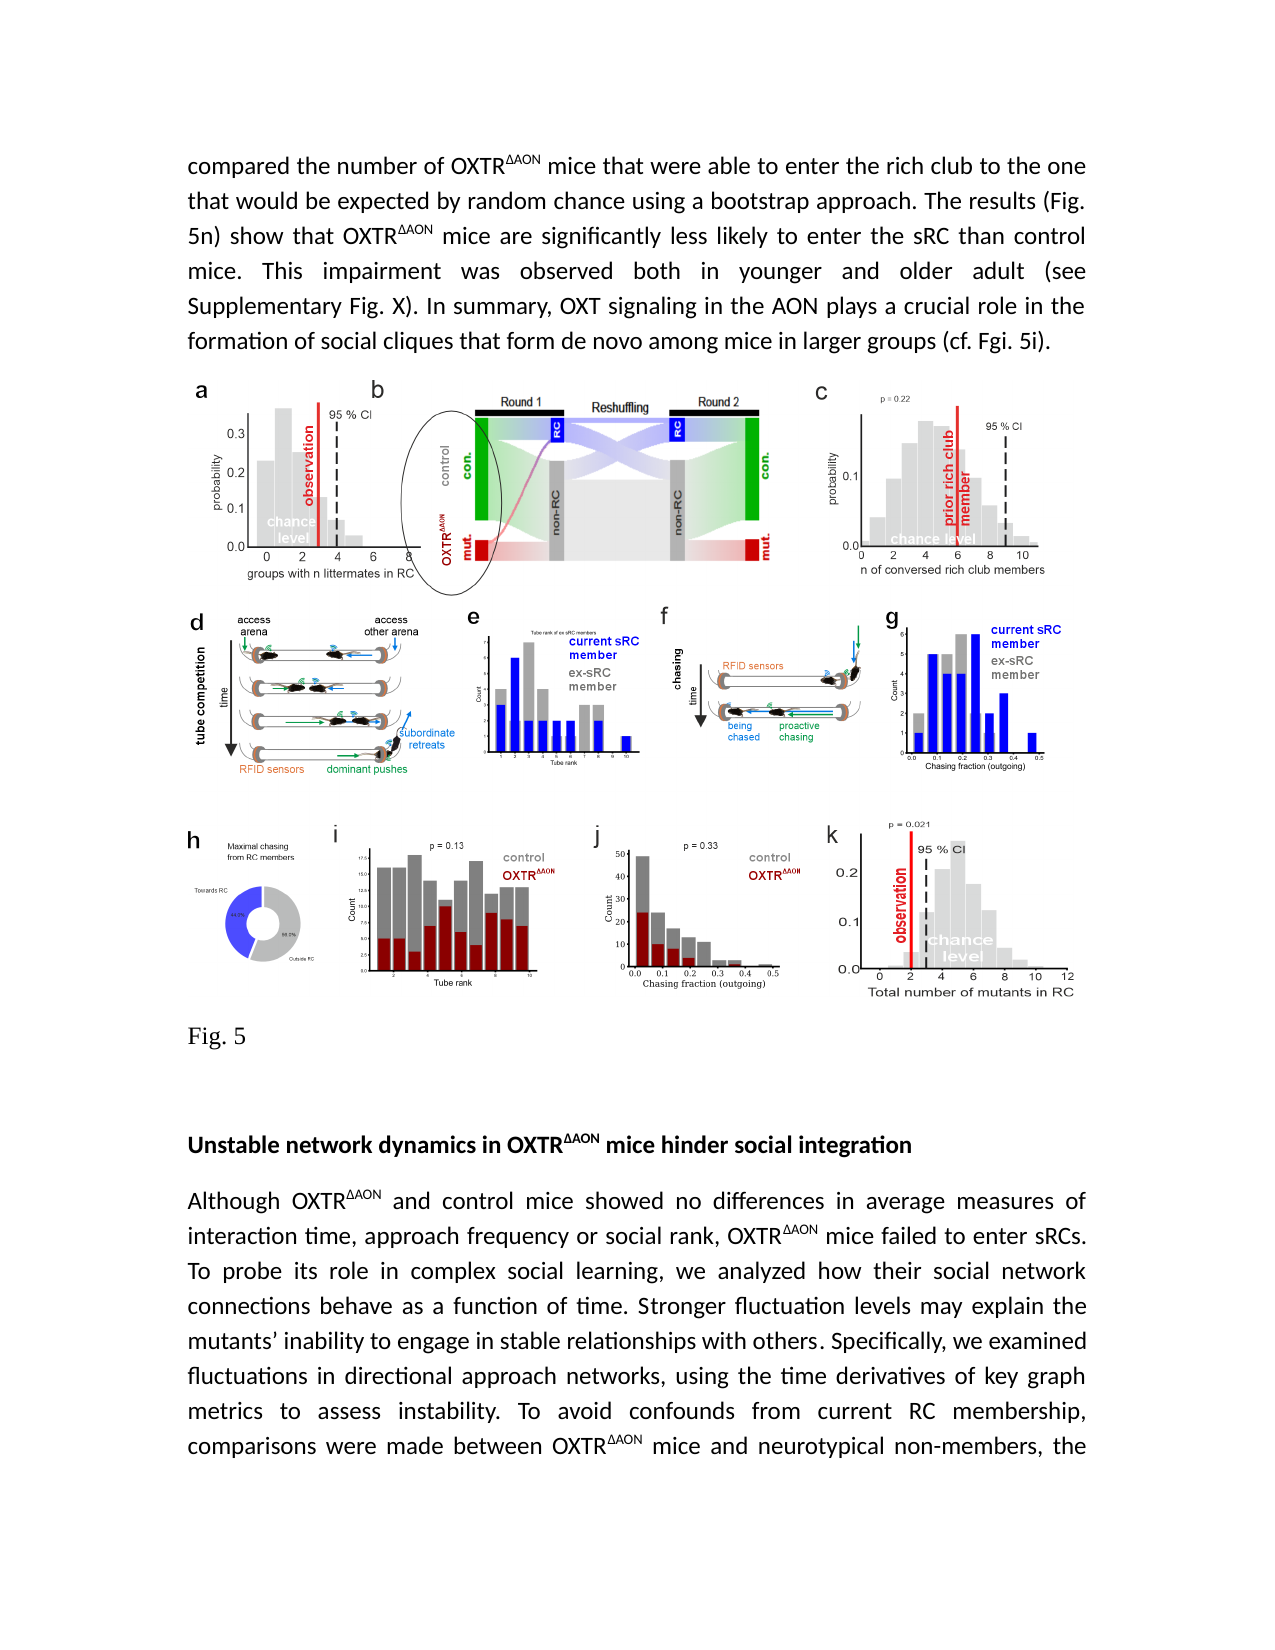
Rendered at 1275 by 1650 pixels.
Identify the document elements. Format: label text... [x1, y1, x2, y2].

picture [187, 380, 1074, 997]
text Fig. 5 [187, 1021, 1087, 1050]
text compared the number of OXTRΔAON mice that were able to enter the rich club to the one that would be expected by random chance using a bootstrap approach. The results (Fig. 5n) show that OXTRΔAON mice are significantly less likely to enter the sRC than control mice. This impairment was observed both in younger and older adult (see Supplementary Fig. X). In summary, OXT signaling in the AON plays a crucial role in the formation of social cliques that form de novo among mice in larger groups (cf. Fgi. 5i). [187, 150, 1087, 356]
text Unstable network dynamics in OXTRΔAON mice hinder social integration [187, 1129, 1087, 1160]
text Although OXTRΔAON and control mice showed no differences in average measures of interaction time, approach frequency or social rank, OXTRΔAON mice failed to enter sRCs. To probe its role in complex social learning, we analyzed how their social network connections behave as a function of time. Stronger fluctuation levels may explain the mutants’ inability to engage in stable relationships with others. Specifically, we examined fluctuations in directional approach networks, using the time derivatives of key graph metrics to assess instability. To avoid confounds from current RC membership, comparisons were made between OXTRΔAON mice and neurotypical non-members, the [187, 1185, 1087, 1461]
